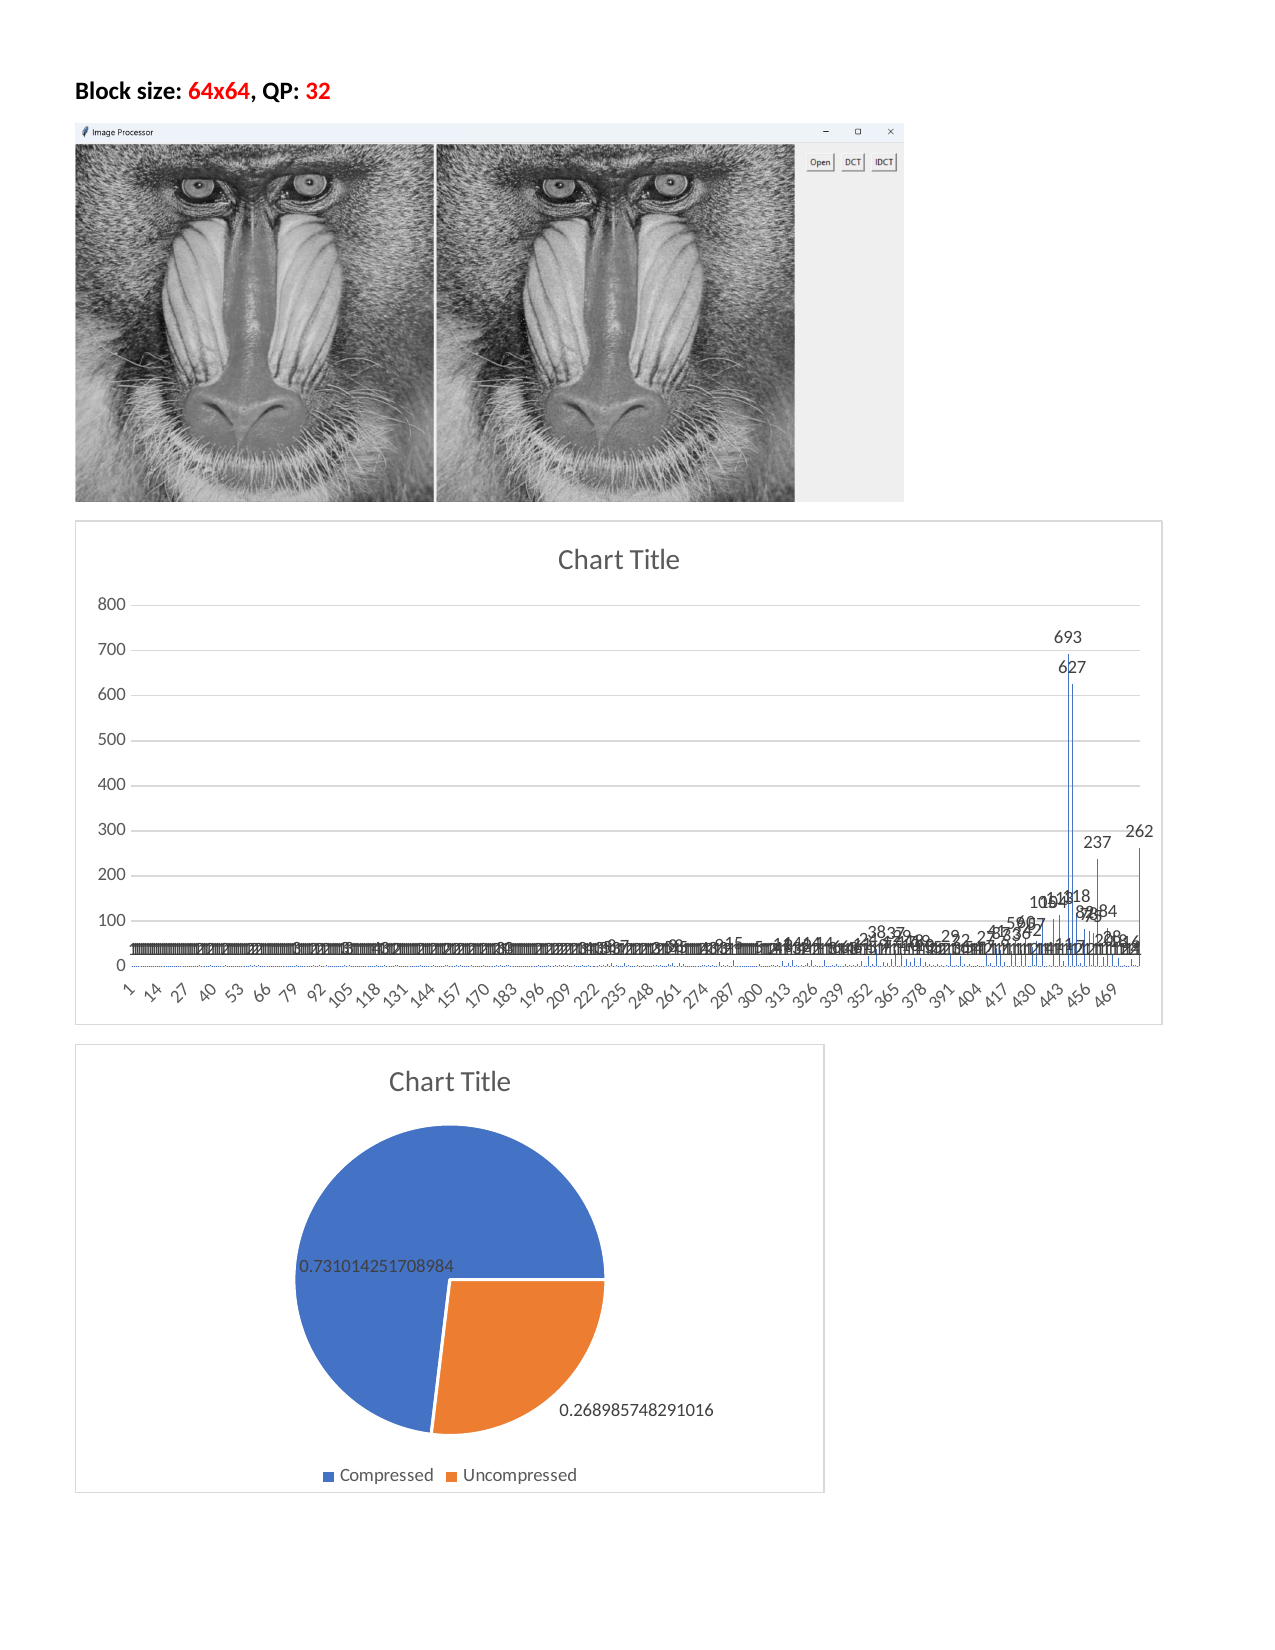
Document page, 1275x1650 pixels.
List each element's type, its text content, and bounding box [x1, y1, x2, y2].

text Block size: 64x64, QP: 32 [75, 75, 1200, 106]
